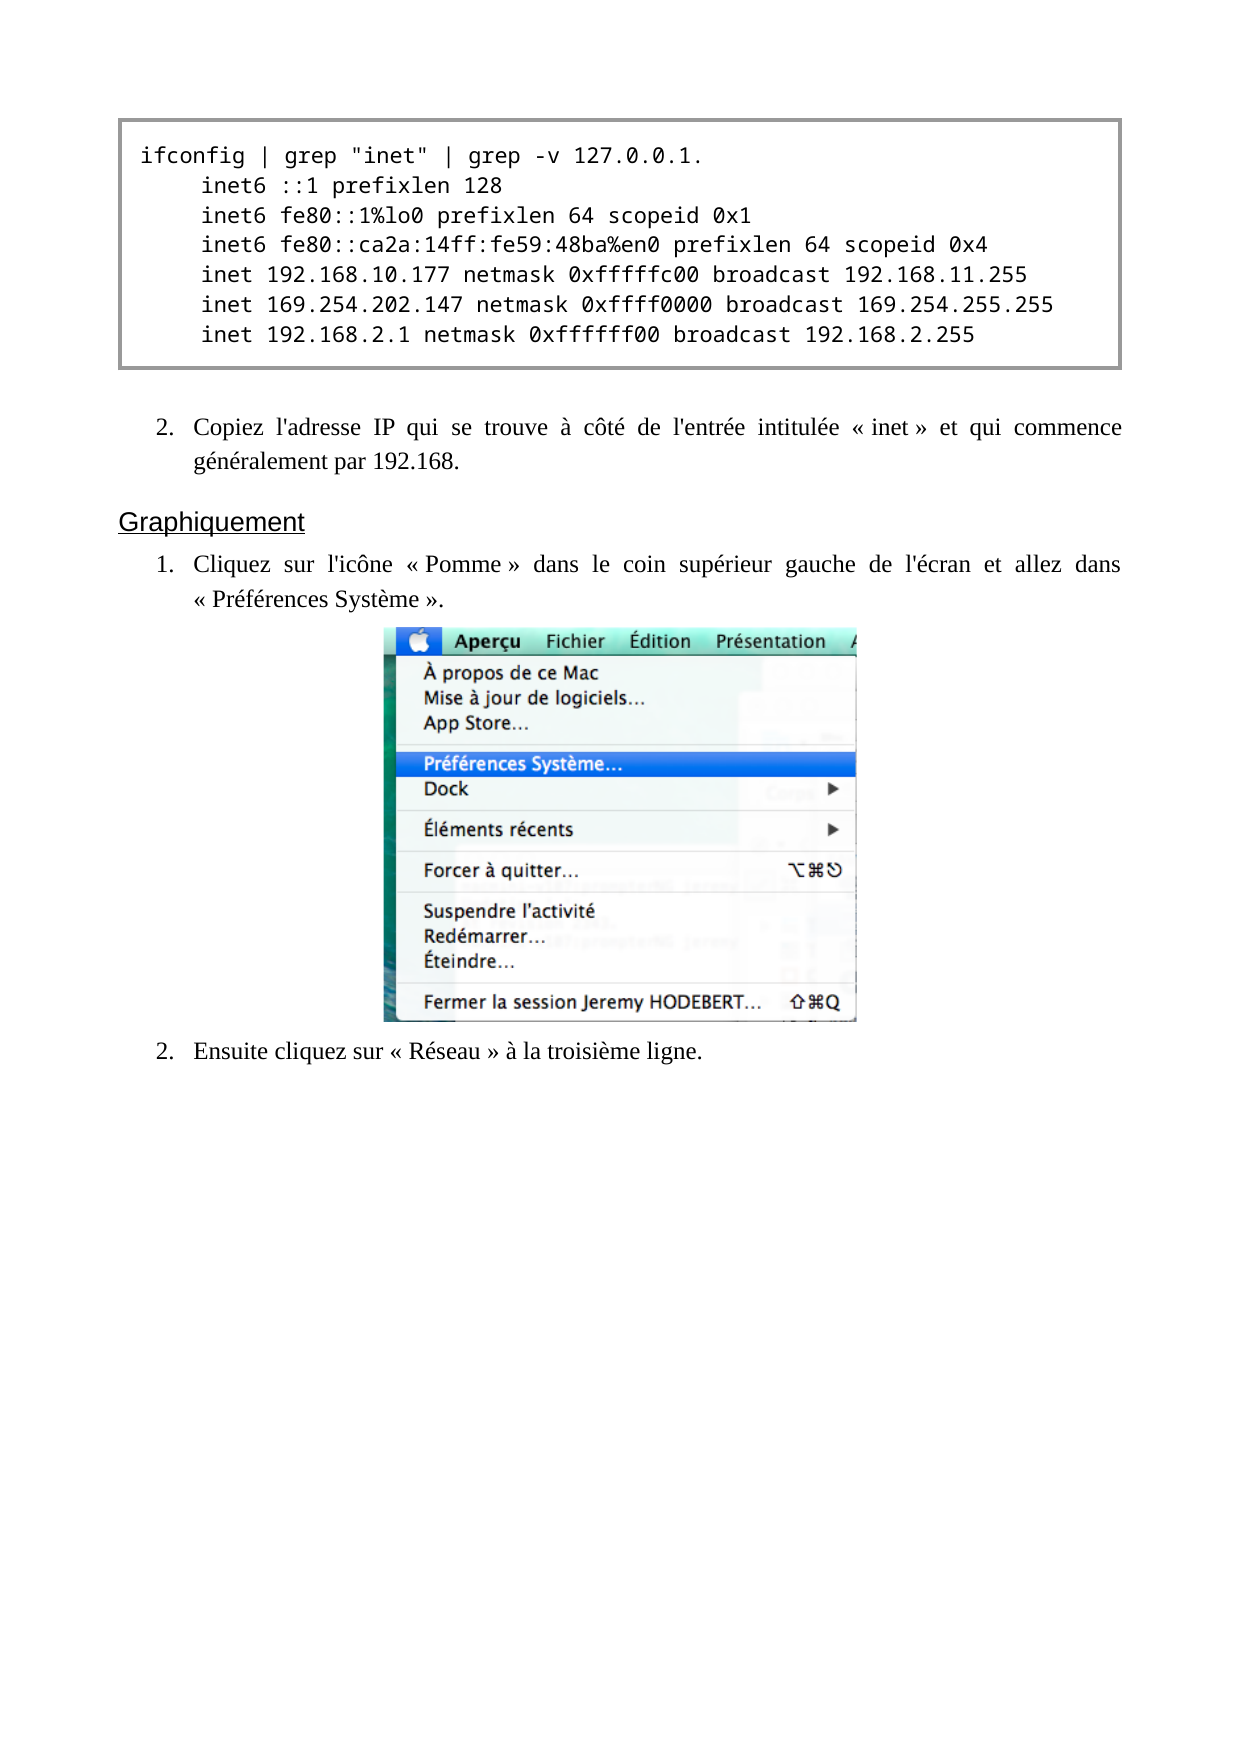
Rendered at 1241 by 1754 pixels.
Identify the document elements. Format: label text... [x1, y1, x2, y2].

list Copiez l'adresse IP qui se trouve à côté de l'entrée intitulée « inet » et qui commence généralement par 192.168. [156, 412, 1122, 475]
picture [383, 627, 857, 1022]
list Ensuite cliquez sur « Réseau » à la troisième ligne. [156, 1036, 1122, 1065]
subtitle Graphiquement [118, 506, 1122, 537]
list Cliquez sur l'icône « Pomme » dans le coin supérieur gauche de l'écran et allez dans « Préférences Système ». [156, 549, 1122, 613]
text ifconfig | grep "inet" | grep -v 127.0.0.1. inet6 ::1 prefixlen 128 inet6 fe80::1%lo0 prefixlen 64 scopeid 0x1 inet6 fe80::ca2a:14ff:fe59:48ba%en0 prefixlen 64 scopeid 0x4 inet 192.168.10.177 netmask 0xfffffc00 broadcast 192.168.11.255 inet 169.254.202.147 netmask 0xffff0000 broadcast 169.254.255.255 inet 192.168.2.1 netmask 0xffffff00 broadcast 192.168.2.255 [122, 122, 1118, 366]
